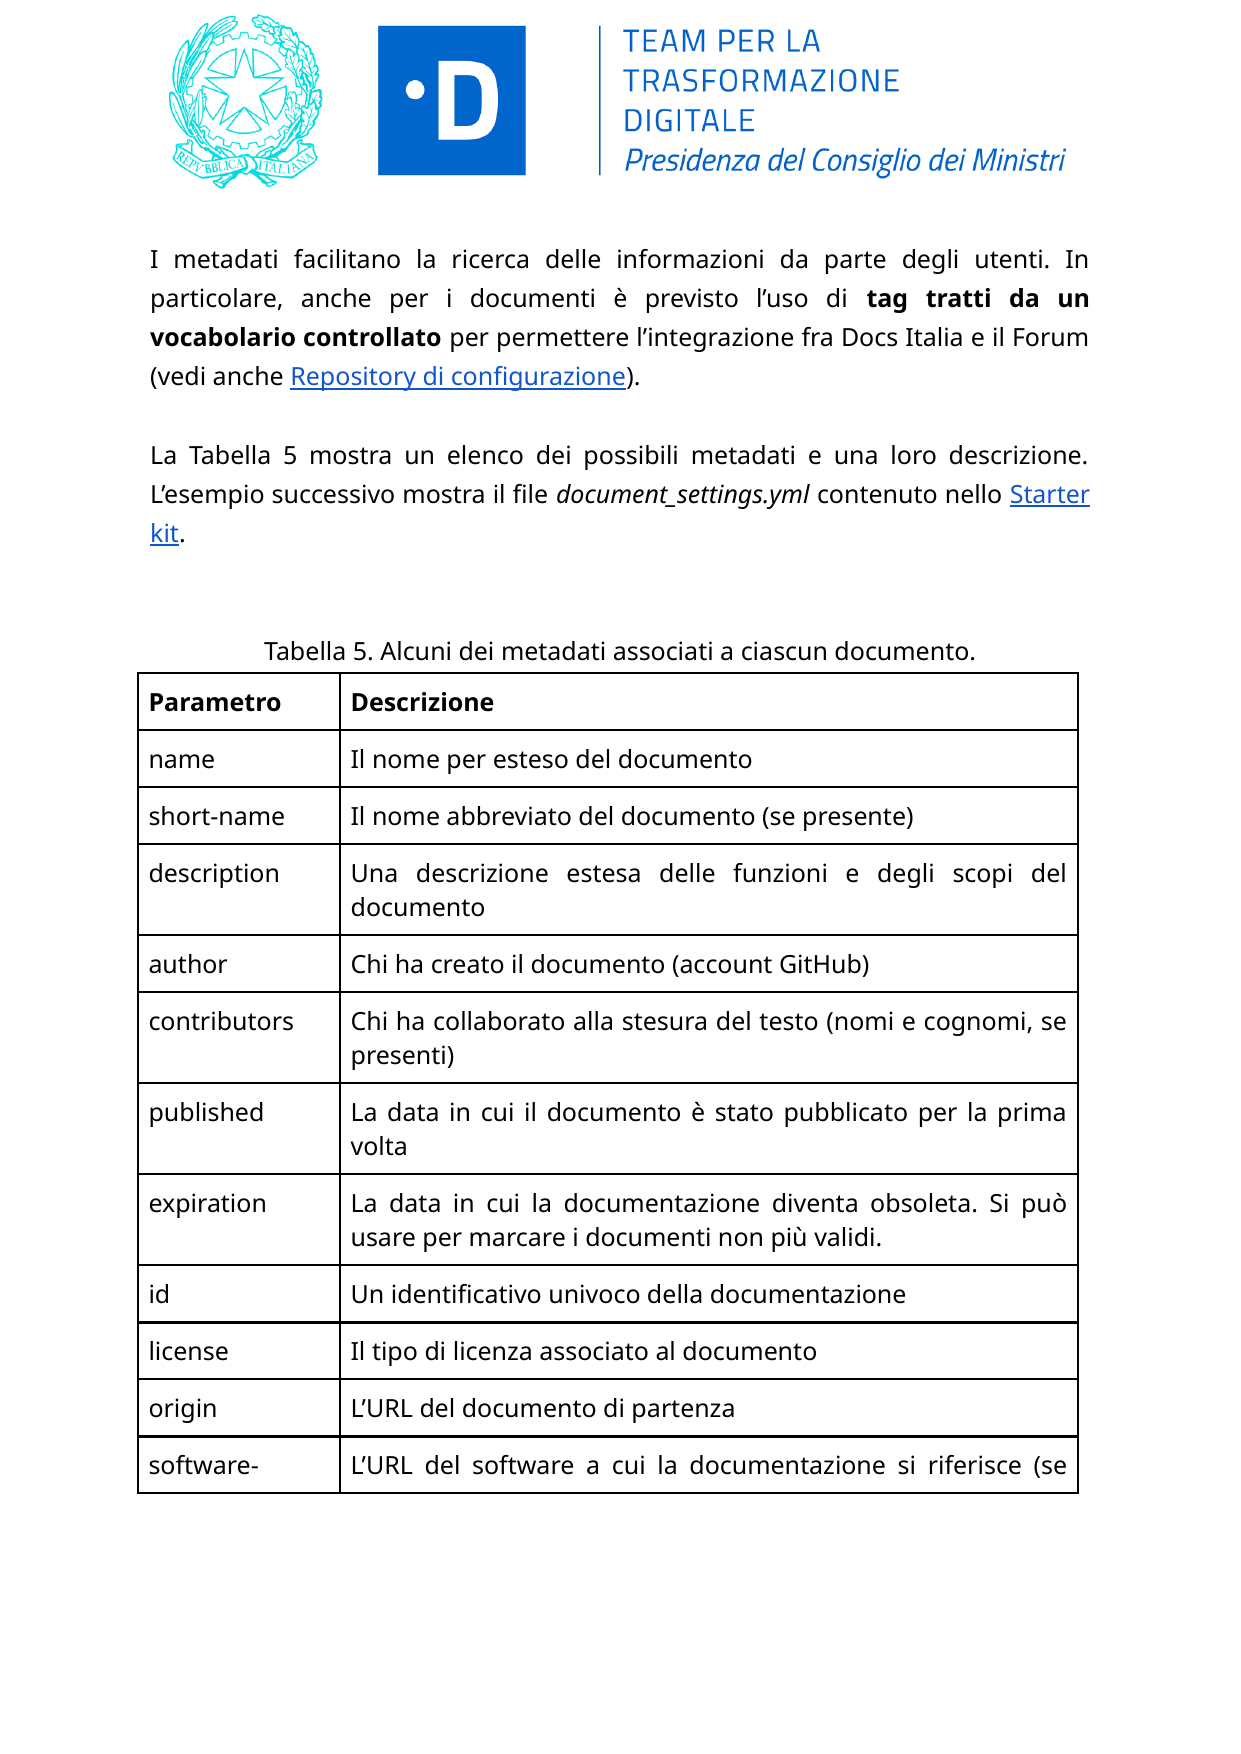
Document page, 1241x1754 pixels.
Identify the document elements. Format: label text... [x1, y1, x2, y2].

table_cell L’URL del software a cui la documentazione si riferisce (se [341, 1438, 1077, 1492]
table_cell Il nome per esteso del documento [341, 731, 1077, 786]
picture [150, 0, 1091, 203]
table_cell L’URL del documento di partenza [341, 1380, 1077, 1435]
table_cell published [139, 1084, 339, 1173]
table_cell id [139, 1266, 339, 1321]
table_cell contributors [139, 993, 339, 1082]
table_cell Il nome abbreviato del documento (se presente) [341, 788, 1077, 843]
text La Tabella 5 mostra un elenco dei possibili metadati e una loro descrizione. L’esempio successivo mostra il file document_settings.yml contenuto nello Starter kit. [150, 437, 1090, 550]
table_cell short-name [139, 788, 339, 843]
table_cell author [139, 936, 339, 991]
table_cell La data in cui il documento è stato pubblicato per la prima volta [341, 1084, 1077, 1173]
table_cell origin [139, 1380, 339, 1435]
table_cell license [139, 1324, 339, 1378]
table_cell description [139, 845, 339, 934]
table_cell software- [139, 1438, 339, 1492]
table_cell expiration [139, 1175, 339, 1264]
table_cell Chi ha creato il documento (account GitHub) [341, 936, 1077, 991]
table_cell Una descrizione estesa delle funzioni e degli scopi del documento [341, 845, 1077, 934]
table_header Parametro [139, 674, 339, 729]
text Tabella 5. Alcuni dei metadati associati a ciascun documento. [150, 633, 1090, 667]
text I metadati facilitano la ricerca delle informazioni da parte degli utenti. In particolare, anche per i documenti è previsto l’uso di tag tratti da un vocabolario controllato per permettere l’integrazione fra Docs Italia e il Forum (vedi anche Repository di configurazione). [150, 241, 1090, 393]
table_cell Chi ha collaborato alla stesura del testo (nomi e cognomi, se presenti) [341, 993, 1077, 1082]
table_cell Il tipo di licenza associato al documento [341, 1324, 1077, 1378]
table_cell La data in cui la documentazione diventa obsoleta. Si può usare per marcare i documenti non più validi. [341, 1175, 1077, 1264]
table_header Descrizione [341, 674, 1077, 729]
table_cell Un identificativo univoco della documentazione [341, 1266, 1077, 1321]
table_cell name [139, 731, 339, 786]
